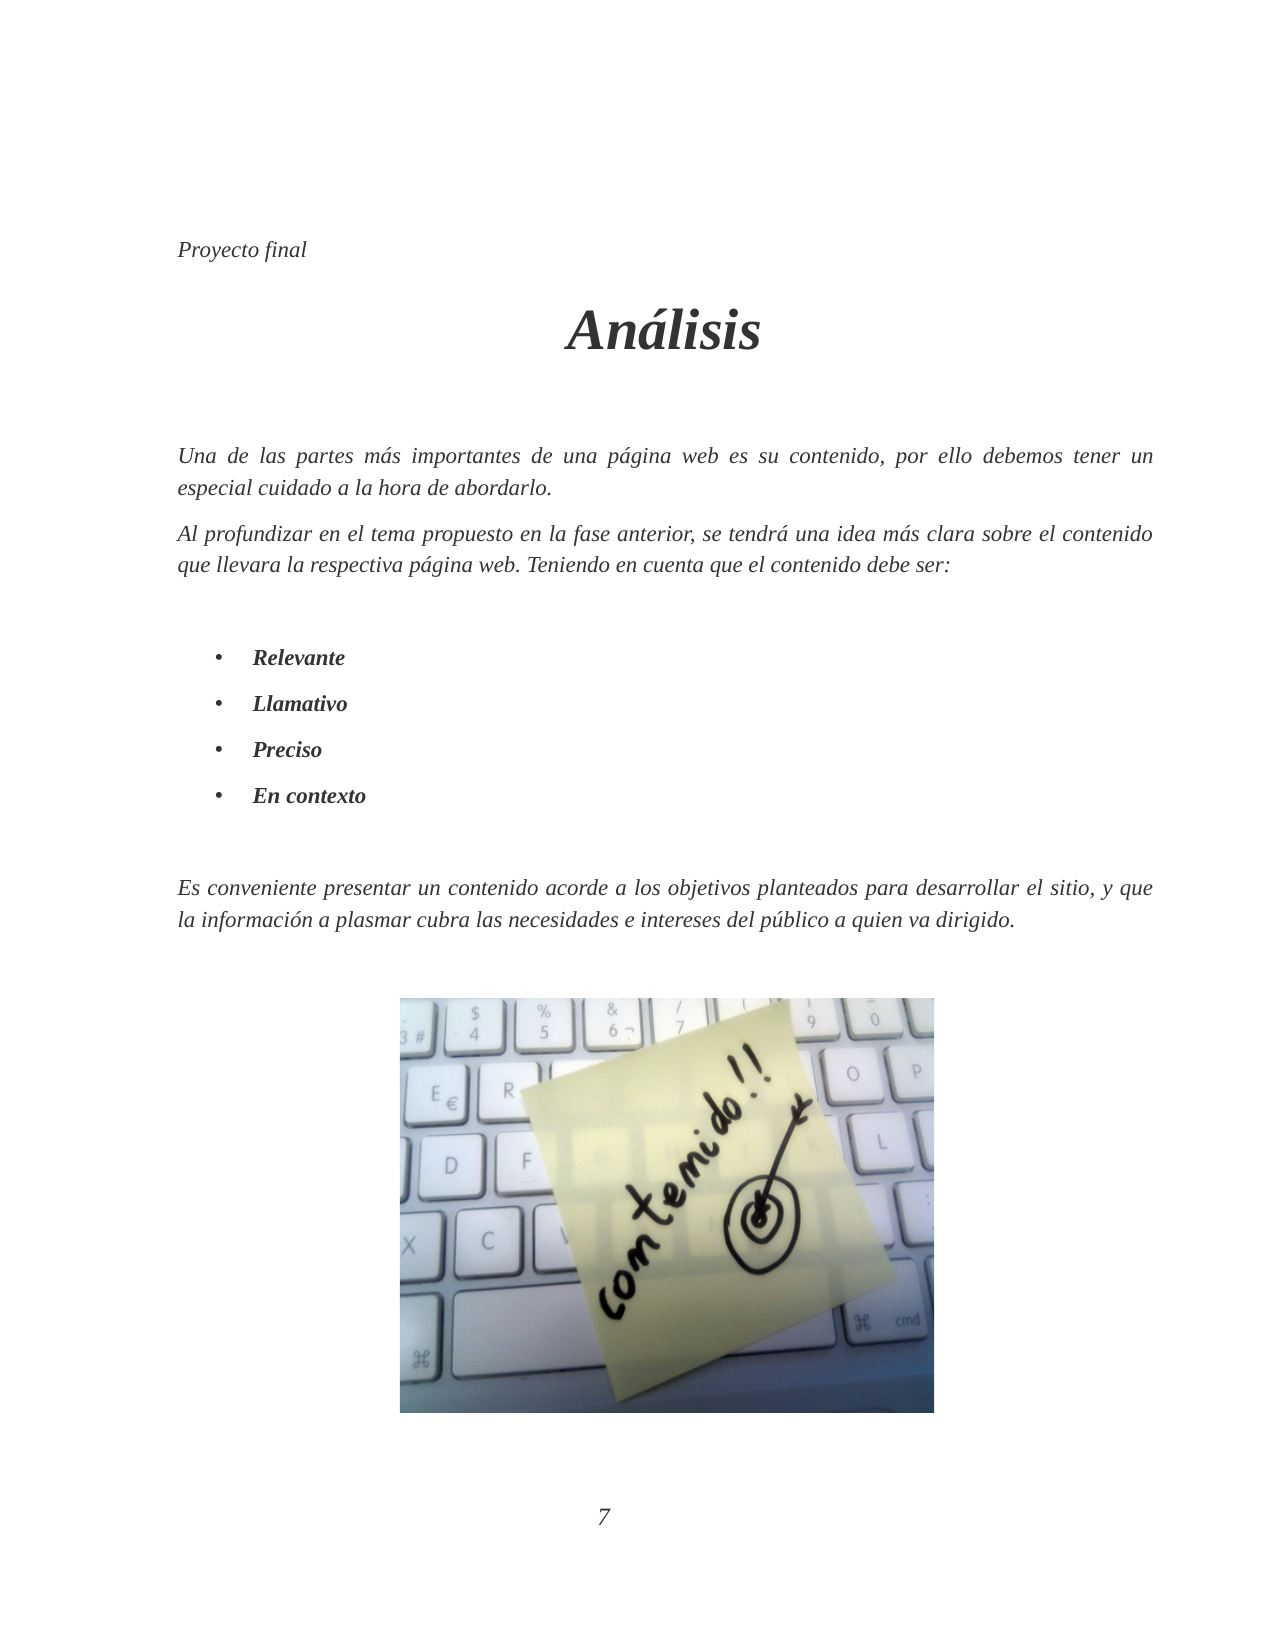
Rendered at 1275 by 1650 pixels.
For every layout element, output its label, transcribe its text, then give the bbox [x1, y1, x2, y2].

list Preciso [215, 736, 1157, 762]
text Al profundizar en el tema propuesto en la fase anterior, se tendrá una idea más clara sobre el contenido que llevara la respectiva página web. Teniendo en cuenta que el contenido debe ser: [177, 520, 1157, 578]
picture [399, 998, 935, 1413]
list Llamativo [215, 690, 1157, 716]
list Relevante [215, 643, 1157, 670]
list En contexto [215, 782, 1157, 808]
title Análisis [177, 295, 1157, 362]
text Es conveniente presentar un contenido acorde a los objetivos planteados para desarrollar el sitio, y que la información a plasmar cubra las necesidades e intereses del público a quien va dirigido. [177, 874, 1157, 932]
text Una de las partes más importantes de una página web es su contenido, por ello debemos tener un especial cuidado a la hora de abordarlo. [177, 442, 1157, 500]
